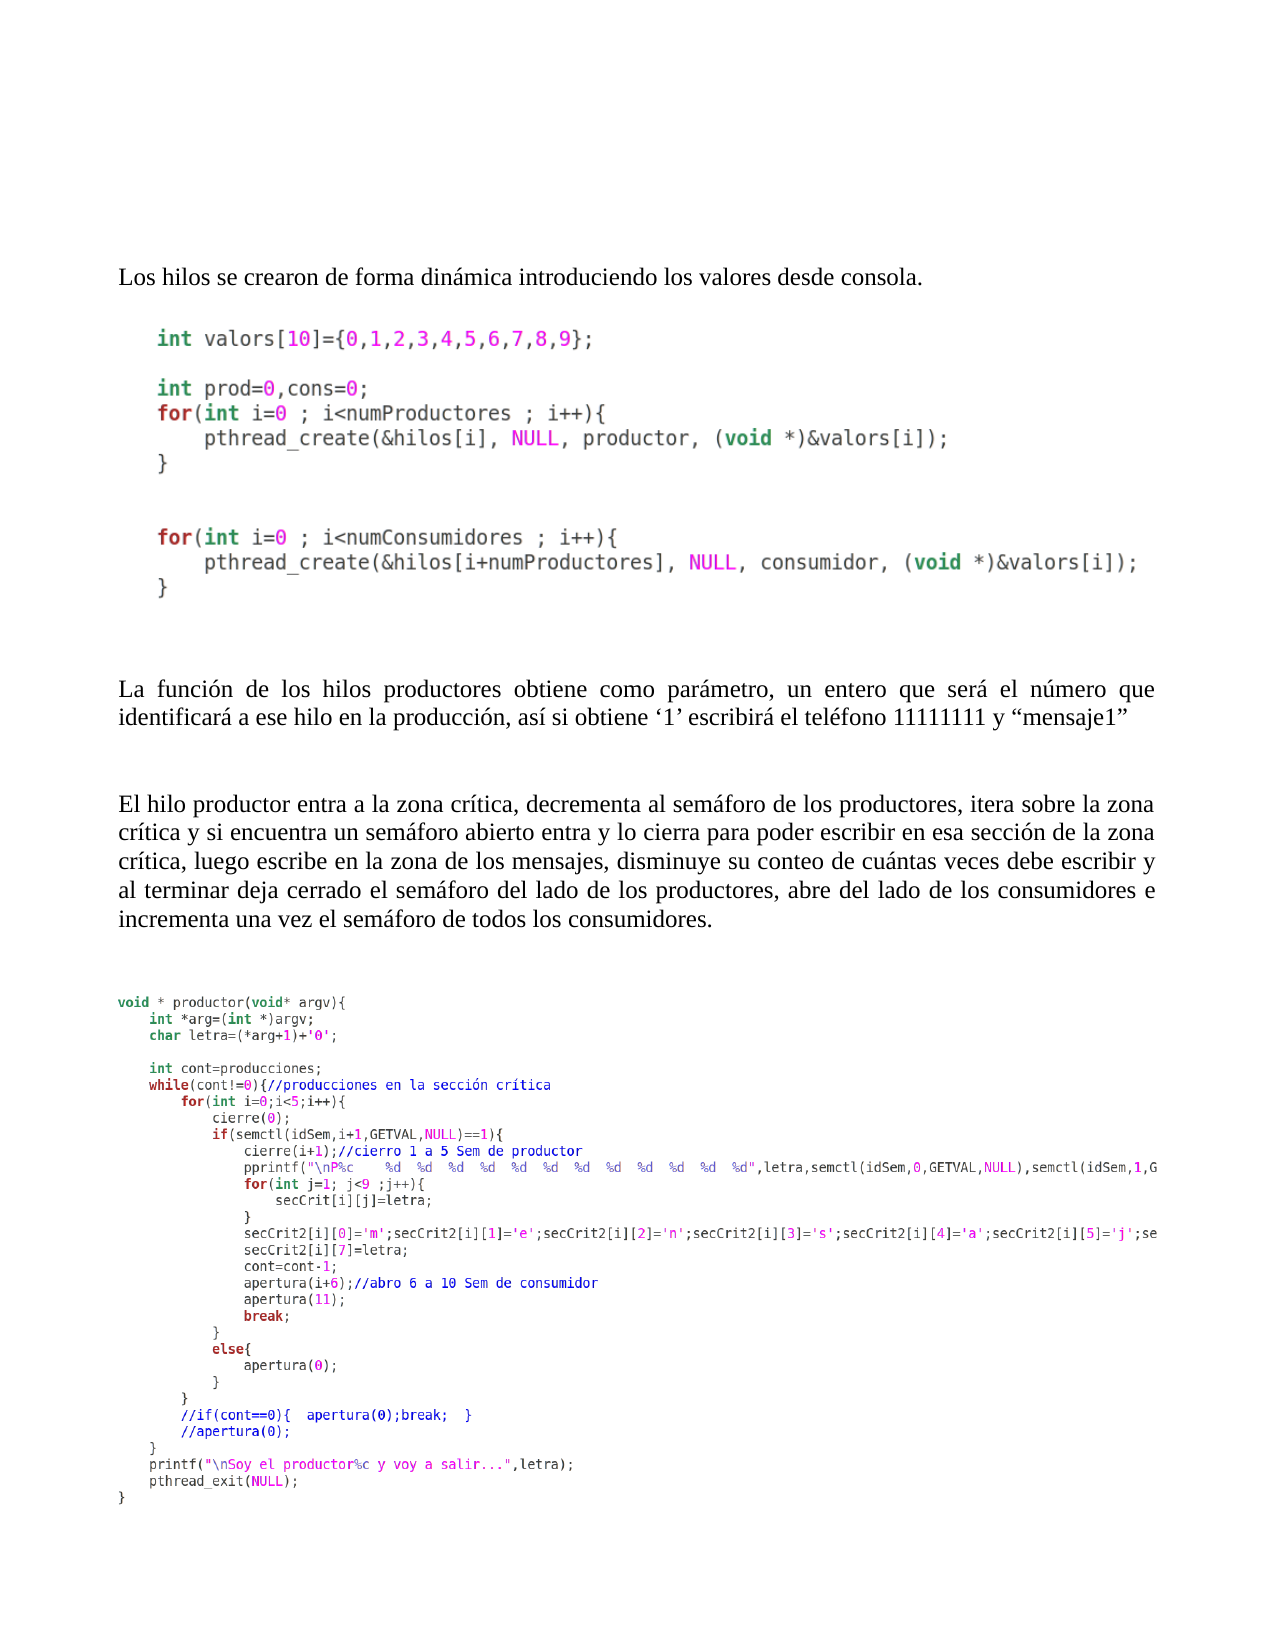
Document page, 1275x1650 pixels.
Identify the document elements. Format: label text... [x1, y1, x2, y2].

picture [118, 319, 1157, 617]
text El hilo productor entra a la zona crítica, decrementa al semáforo de los productores, itera sobre la zona crítica y si encuentra un semáforo abierto entra y lo cierra para poder escribir en esa sección de la zona crítica, luego escribe en la zona de los mensajes, disminuye su conteo de cuántas veces debe escribir y al terminar deja cerrado el semáforo del lado de los productores, abre del lado de los consumidores e incrementa una vez el semáforo de todos los consumidores. [118, 789, 1157, 932]
picture [118, 990, 1157, 1509]
text Los hilos se crearon de forma dinámica introduciendo los valores desde consola. [118, 262, 1157, 291]
text La función de los hilos productores obtiene como parámetro, un entero que será el número que identificará a ese hilo en la producción, así si obtiene ‘1’ escribirá el teléfono 11111111 y “mensaje1” [118, 674, 1157, 731]
